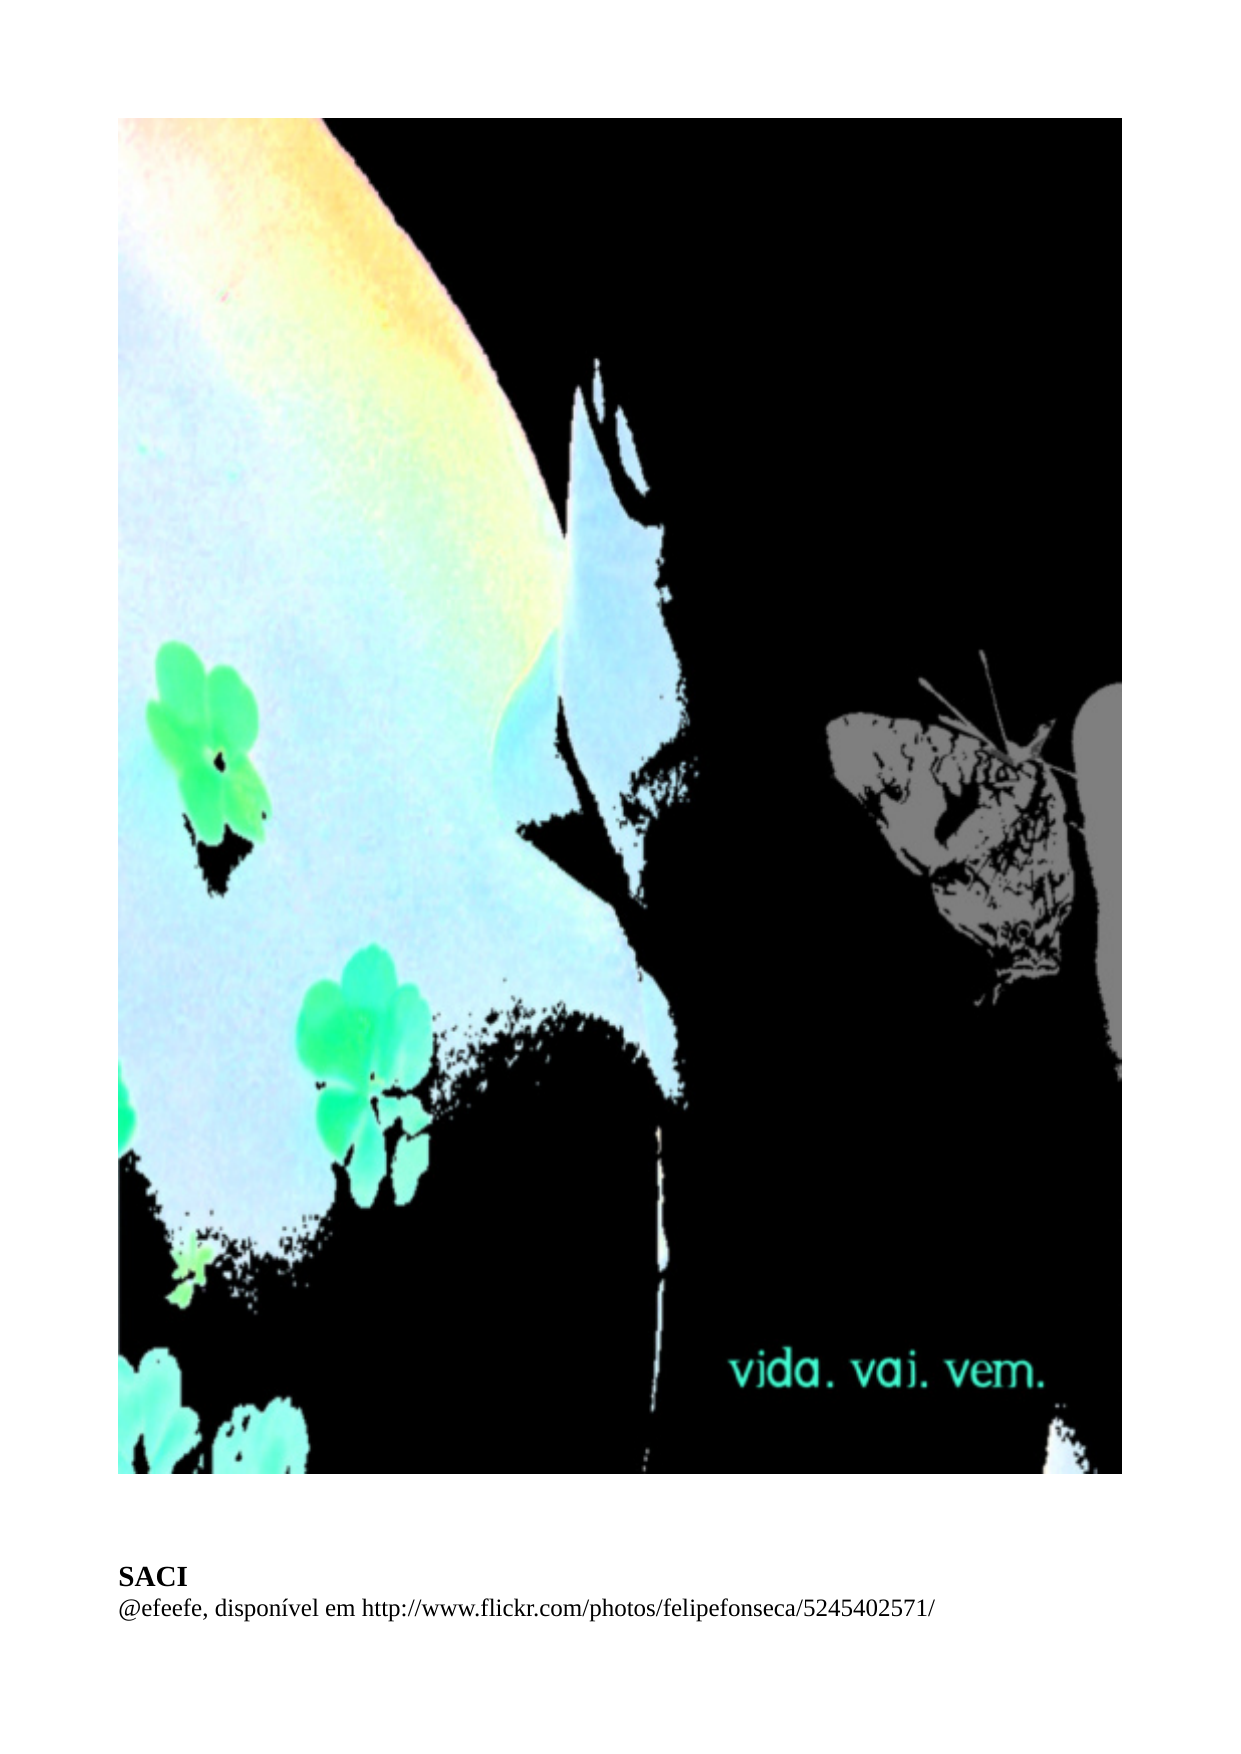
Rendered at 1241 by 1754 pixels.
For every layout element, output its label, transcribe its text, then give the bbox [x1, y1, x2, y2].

text @efeefe, disponível em http://www.flickr.com/photos/felipefonseca/5245402571/ [118, 1593, 1122, 1622]
text SACI [118, 1559, 1122, 1593]
picture [118, 118, 1122, 1474]
